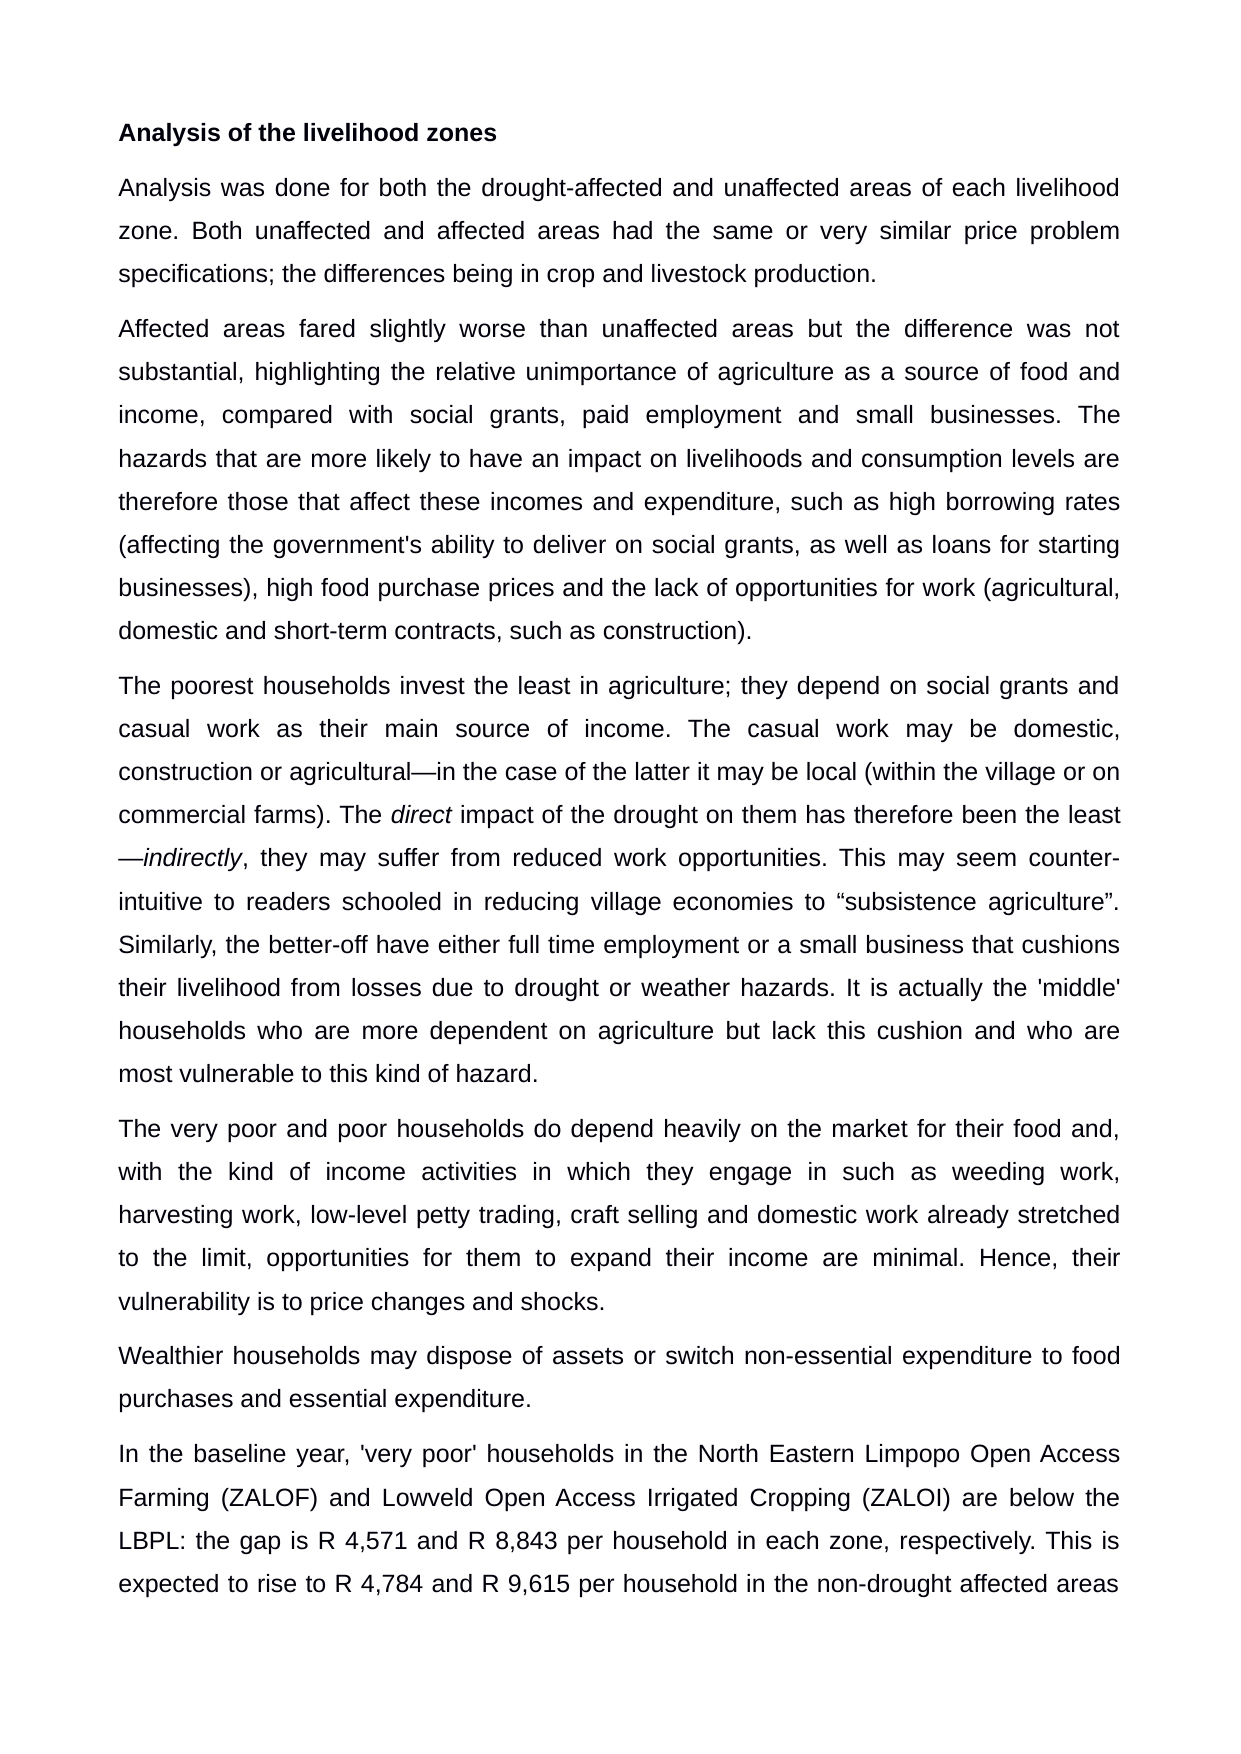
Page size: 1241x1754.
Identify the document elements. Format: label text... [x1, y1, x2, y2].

text The poorest households invest the least in agriculture; they depend on social grants and casual work as their main source of income. The casual work may be domestic, construction or agricultural—in the case of the latter it may be local (within the village or on commercial farms). The direct impact of the drought on them has therefore been the least—indirectly, they may suffer from reduced work opportunities. This may seem counter-intuitive to readers schooled in reducing village economies to “subsistence agriculture”. Similarly, the better-off have either full time employment or a small business that cushions their livelihood from losses due to drought or weather hazards. It is actually the 'middle' households who are more dependent on agriculture but lack this cushion and who are most vulnerable to this kind of hazard. [118, 671, 1122, 1088]
subtitle Analysis of the livelihood zones [118, 118, 1122, 147]
text Affected areas fared slightly worse than unaffected areas but the difference was not substantial, highlighting the relative unimportance of agriculture as a source of food and income, compared with social grants, paid employment and small businesses. The hazards that are more likely to have an impact on livelihoods and consumption levels are therefore those that affect these incomes and expenditure, such as high borrowing rates (affecting the government's ability to deliver on social grants, as well as loans for starting businesses), high food purchase prices and the lack of opportunities for work (agricultural, domestic and short-term contracts, such as construction). [118, 314, 1122, 645]
text The very poor and poor households do depend heavily on the market for their food and, with the kind of income activities in which they engage in such as weeding work, harvesting work, low-level petty trading, craft selling and domestic work already stretched to the limit, opportunities for them to expand their income are minimal. Hence, their vulnerability is to price changes and shocks. [118, 1114, 1122, 1315]
text Wealthier households may dispose of assets or switch non-essential expenditure to food purchases and essential expenditure. [118, 1341, 1122, 1413]
text Analysis was done for both the drought-affected and unaffected areas of each livelihood zone. Both unaffected and affected areas had the same or very similar price problem specifications; the differences being in crop and livestock production. [118, 173, 1122, 288]
text In the baseline year, 'very poor' households in the North Eastern Limpopo Open Access Farming (ZALOF) and Lowveld Open Access Irrigated Cropping (ZALOI) are below the LBPL: the gap is R 4,571 and R 8,843 per household in each zone, respectively. This is expected to rise to R 4,784 and R 9,615 per household in the non-drought affected areas [118, 1439, 1122, 1597]
